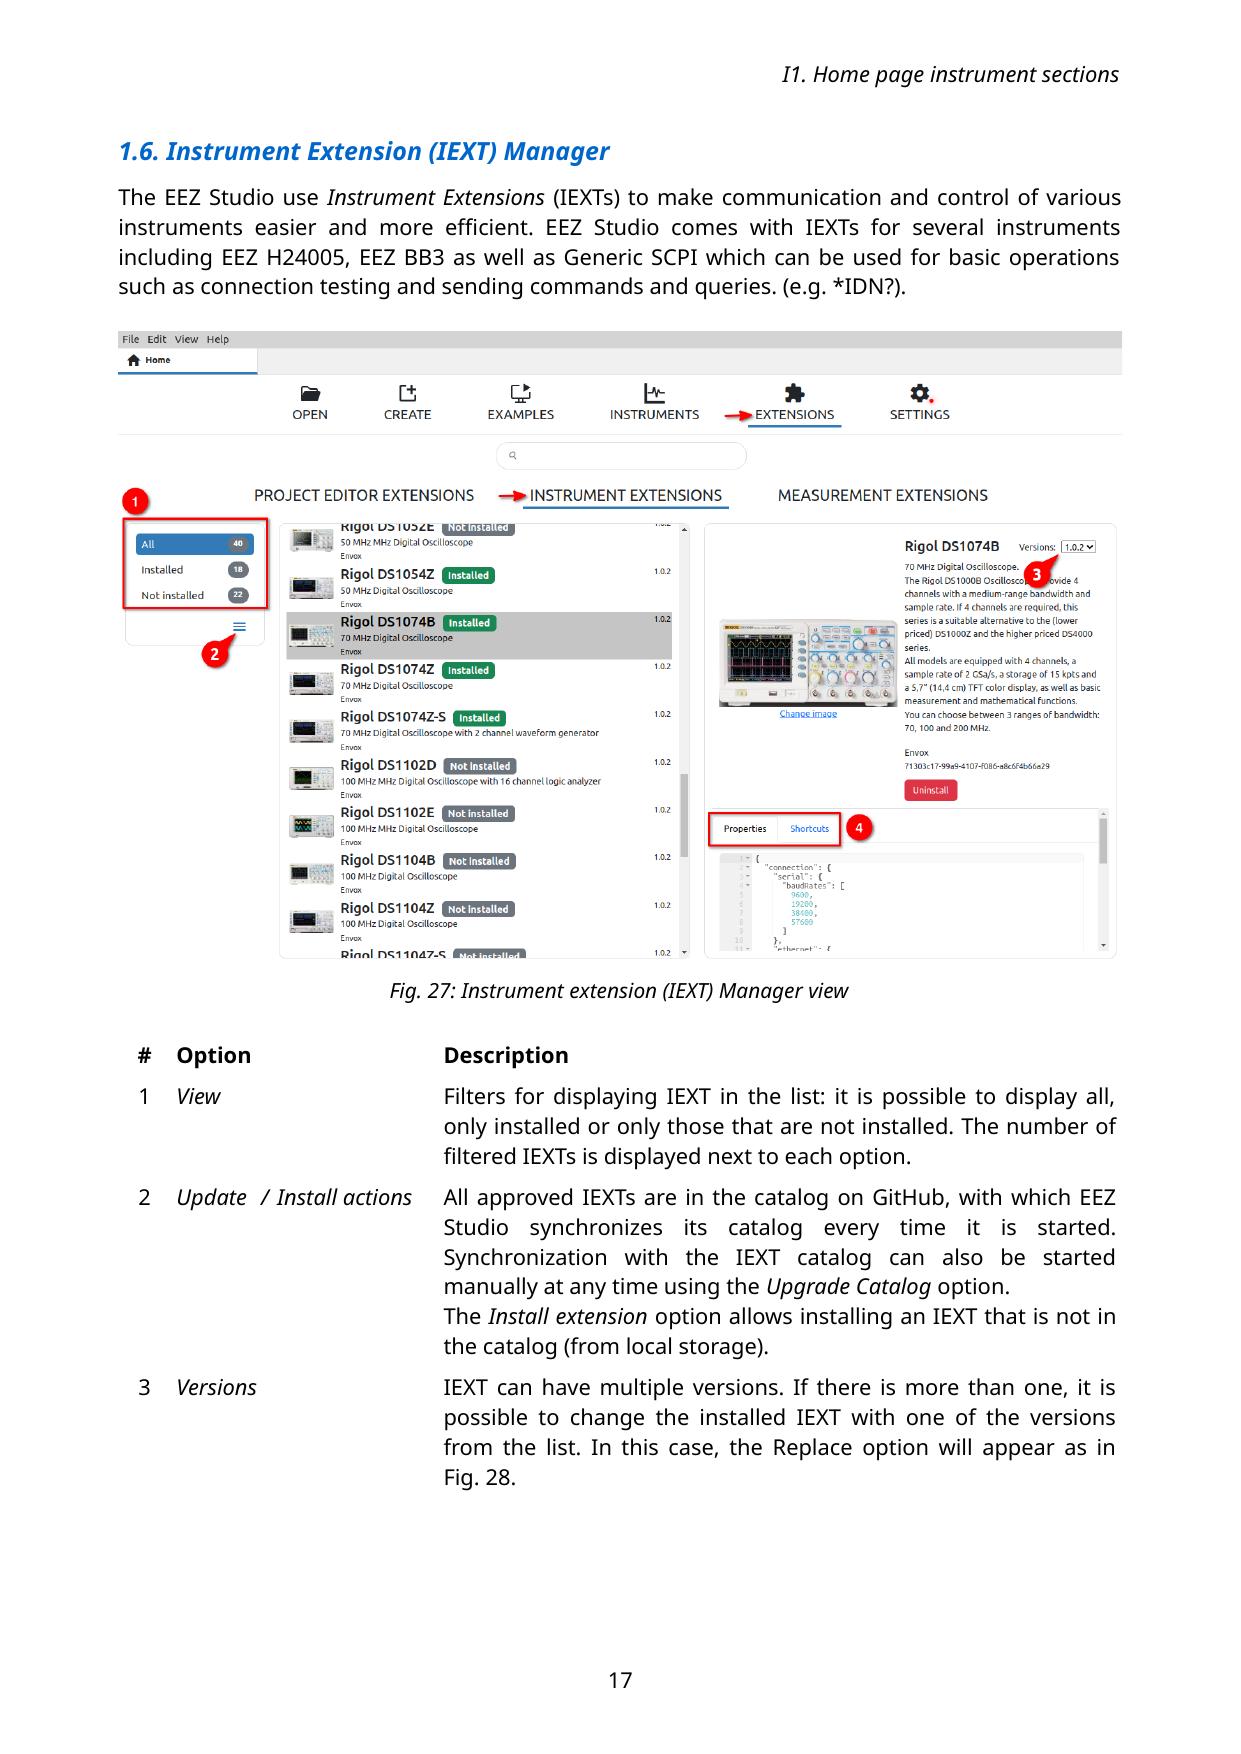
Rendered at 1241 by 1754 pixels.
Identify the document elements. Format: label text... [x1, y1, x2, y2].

table_cell Versions [171, 1366, 438, 1527]
table_cell Update / Install actions [171, 1176, 438, 1366]
picture [118, 331, 1123, 965]
table_cell View [171, 1075, 438, 1176]
text The EEZ Studio use Instrument Extensions (IEXTs) to make communication and control of various instruments easier and more efficient. EEZ Studio comes with IEXTs for several instruments including EEZ H24005, EEZ BB3 as well as Generic SCPI which can be used for basic operations such as connection testing and sending commands and queries. (e.g. *IDN?). [118, 182, 1122, 301]
table_cell IEXT can have multiple versions. If there is more than one, it is possible to change the installed IEXT with one of the versions from the list. In this case, the Replace option will appear as in Fig. 28. [438, 1366, 1123, 1527]
subtitle Instrument Extension (IEXT) Manager [118, 133, 1122, 167]
table_header Option [171, 1034, 438, 1075]
table_cell 3 [118, 1366, 171, 1527]
table_header # [118, 1034, 171, 1075]
table_cell All approved IEXTs are in the catalog on GitHub, with which EEZ Studio synchronizes its catalog every time it is started. Synchronization with the IEXT catalog can also be started manually at any time using the Upgrade Catalog option. The Install extension option allows installing an IEXT that is not in the catalog (from local storage). [438, 1176, 1123, 1366]
table_cell Filters for displaying IEXT in the list: it is possible to display all, only installed or only those that are not installed. The number of filtered IEXTs is displayed next to each option. [438, 1075, 1123, 1176]
table_cell 1 [118, 1075, 171, 1176]
text Fig. 27: Instrument extension (IEXT) Manager view [118, 965, 1122, 1004]
table_cell 2 [118, 1176, 171, 1366]
table_header Description [438, 1034, 1123, 1075]
